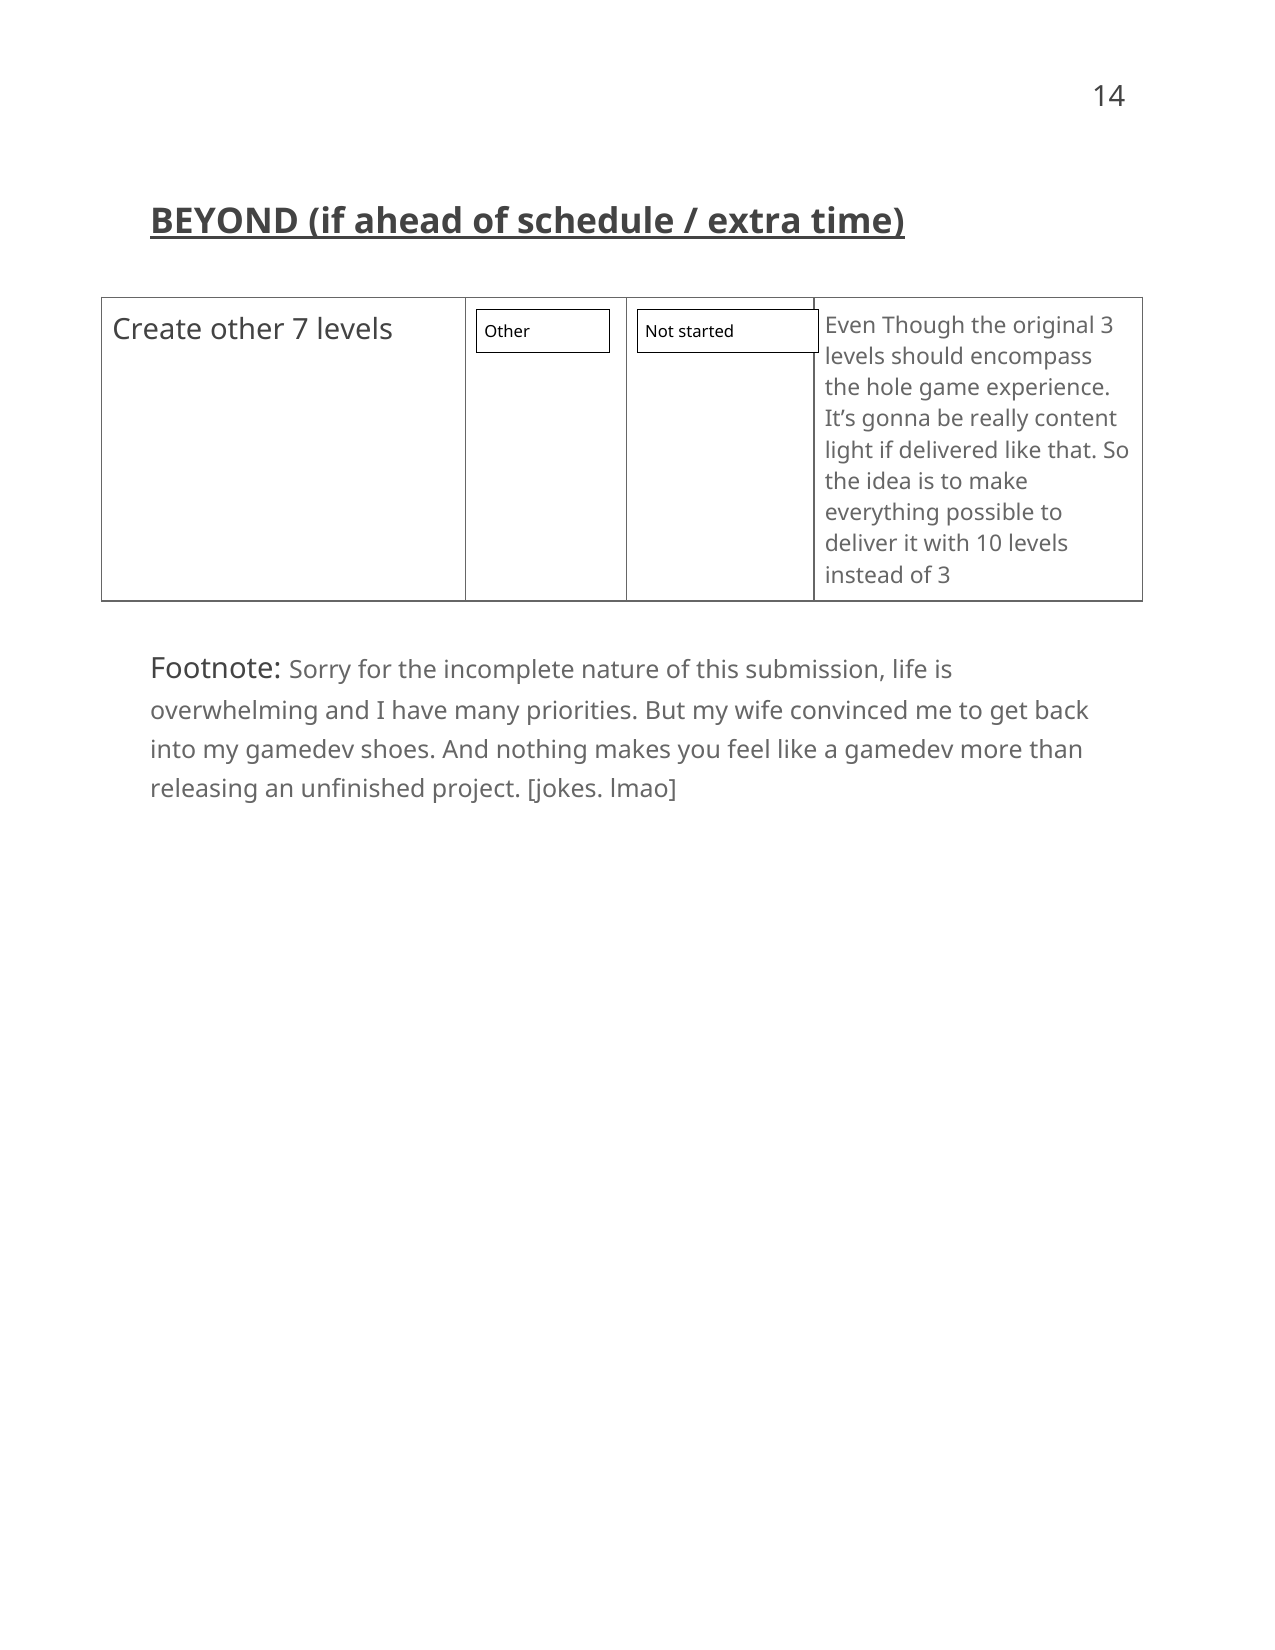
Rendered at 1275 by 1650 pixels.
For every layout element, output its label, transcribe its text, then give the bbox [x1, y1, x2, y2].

table_header Create other 7 levels [102, 298, 465, 600]
table_header [627, 298, 813, 600]
table_header [466, 298, 626, 600]
text Footnote: Sorry for the incomplete nature of this submission, life is overwhelming and I have many priorities. But my wife convinced me to get back into my gamedev shoes. And nothing makes you feel like a gamedev more than releasing an unfinished project. [jokes. lmao] [150, 647, 1125, 805]
text BEYOND (if ahead of schedule / extra time) [150, 196, 1125, 244]
table_header Even Though the original 3 levels should encompass the hole game experience. It’s gonna be really content light if delivered like that. So the idea is to make everything possible to deliver it with 10 levels instead of 3 [815, 298, 1142, 600]
